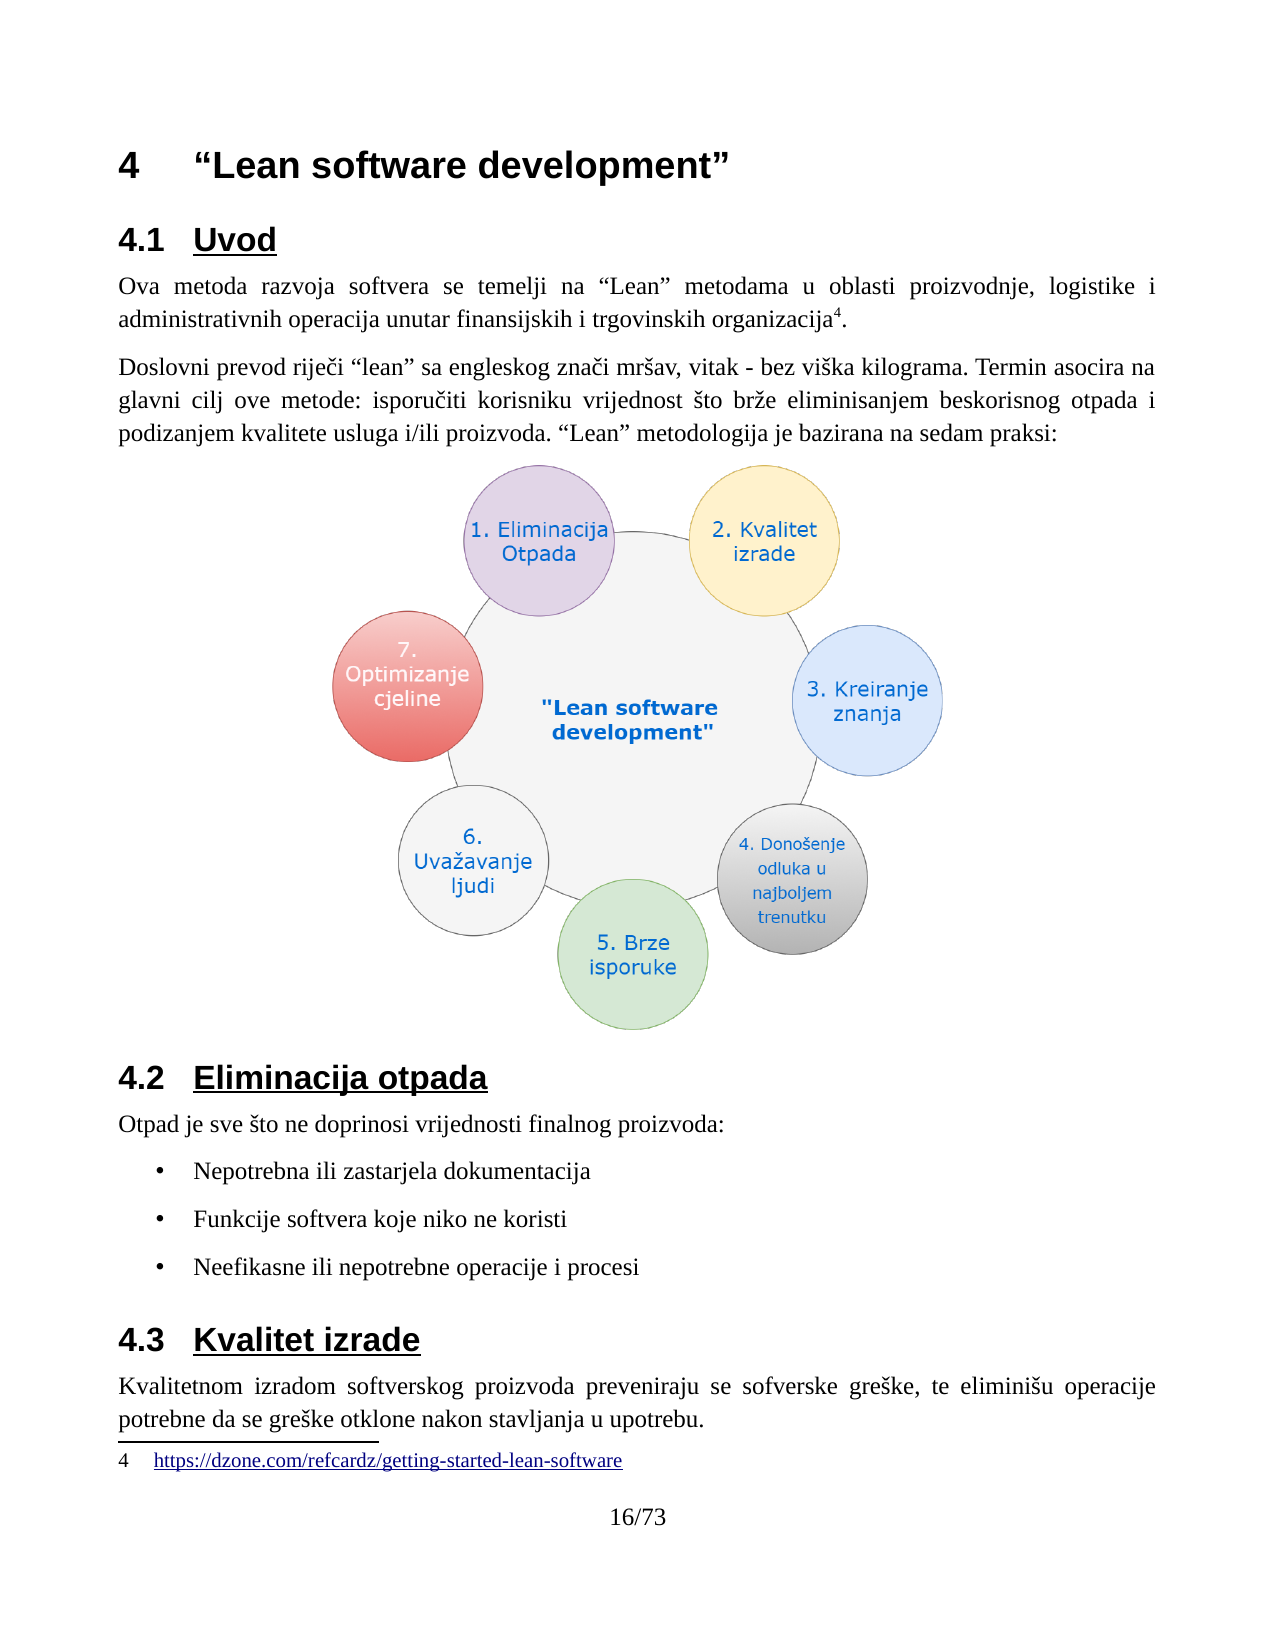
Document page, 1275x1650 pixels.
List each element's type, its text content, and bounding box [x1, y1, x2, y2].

text Kvalitetnom izradom softverskog proizvoda preveniraju se sofverske greške, te eliminišu operacije potrebne da se greške otklone nakon stavljanja u upotrebu. [118, 1371, 1157, 1433]
subtitle Kvalitet izrade [118, 1320, 1157, 1359]
subtitle “Lean software development” [118, 143, 1157, 187]
text Ova metoda razvoja softvera se temelji na “Lean” metodama u oblasti proizvodnje, logistike i administrativnih operacija unutar finansijskih i trgovinskih organizacija. [118, 271, 1157, 333]
subtitle Eliminacija otpada [118, 1058, 1157, 1096]
picture [332, 465, 943, 1030]
text Doslovni prevod riječi “lean” sa engleskog znači mršav, vitak - bez viška kilograma. Termin asocira na glavni cilj ove metode: isporučiti korisniku vrijednost što brže eliminisanjem beskorisnog otpada i podizanjem kvalitete usluga i/ili proizvoda. “Lean” metodologija je bazirana na sedam praksi: [118, 352, 1157, 447]
text Otpad je sve što ne doprinosi vrijednosti finalnog proizvoda: [118, 1109, 1157, 1137]
subtitle Uvod [118, 220, 1157, 259]
list Funkcije softvera koje niko ne koristi [156, 1204, 1157, 1233]
list Nepotrebna ili zastarjela dokumentacija [156, 1156, 1157, 1185]
text https://dzone.com/refcardz/getting-started-lean-software [118, 1448, 1157, 1472]
list Neefikasne ili nepotrebne operacije i procesi [156, 1252, 1157, 1280]
